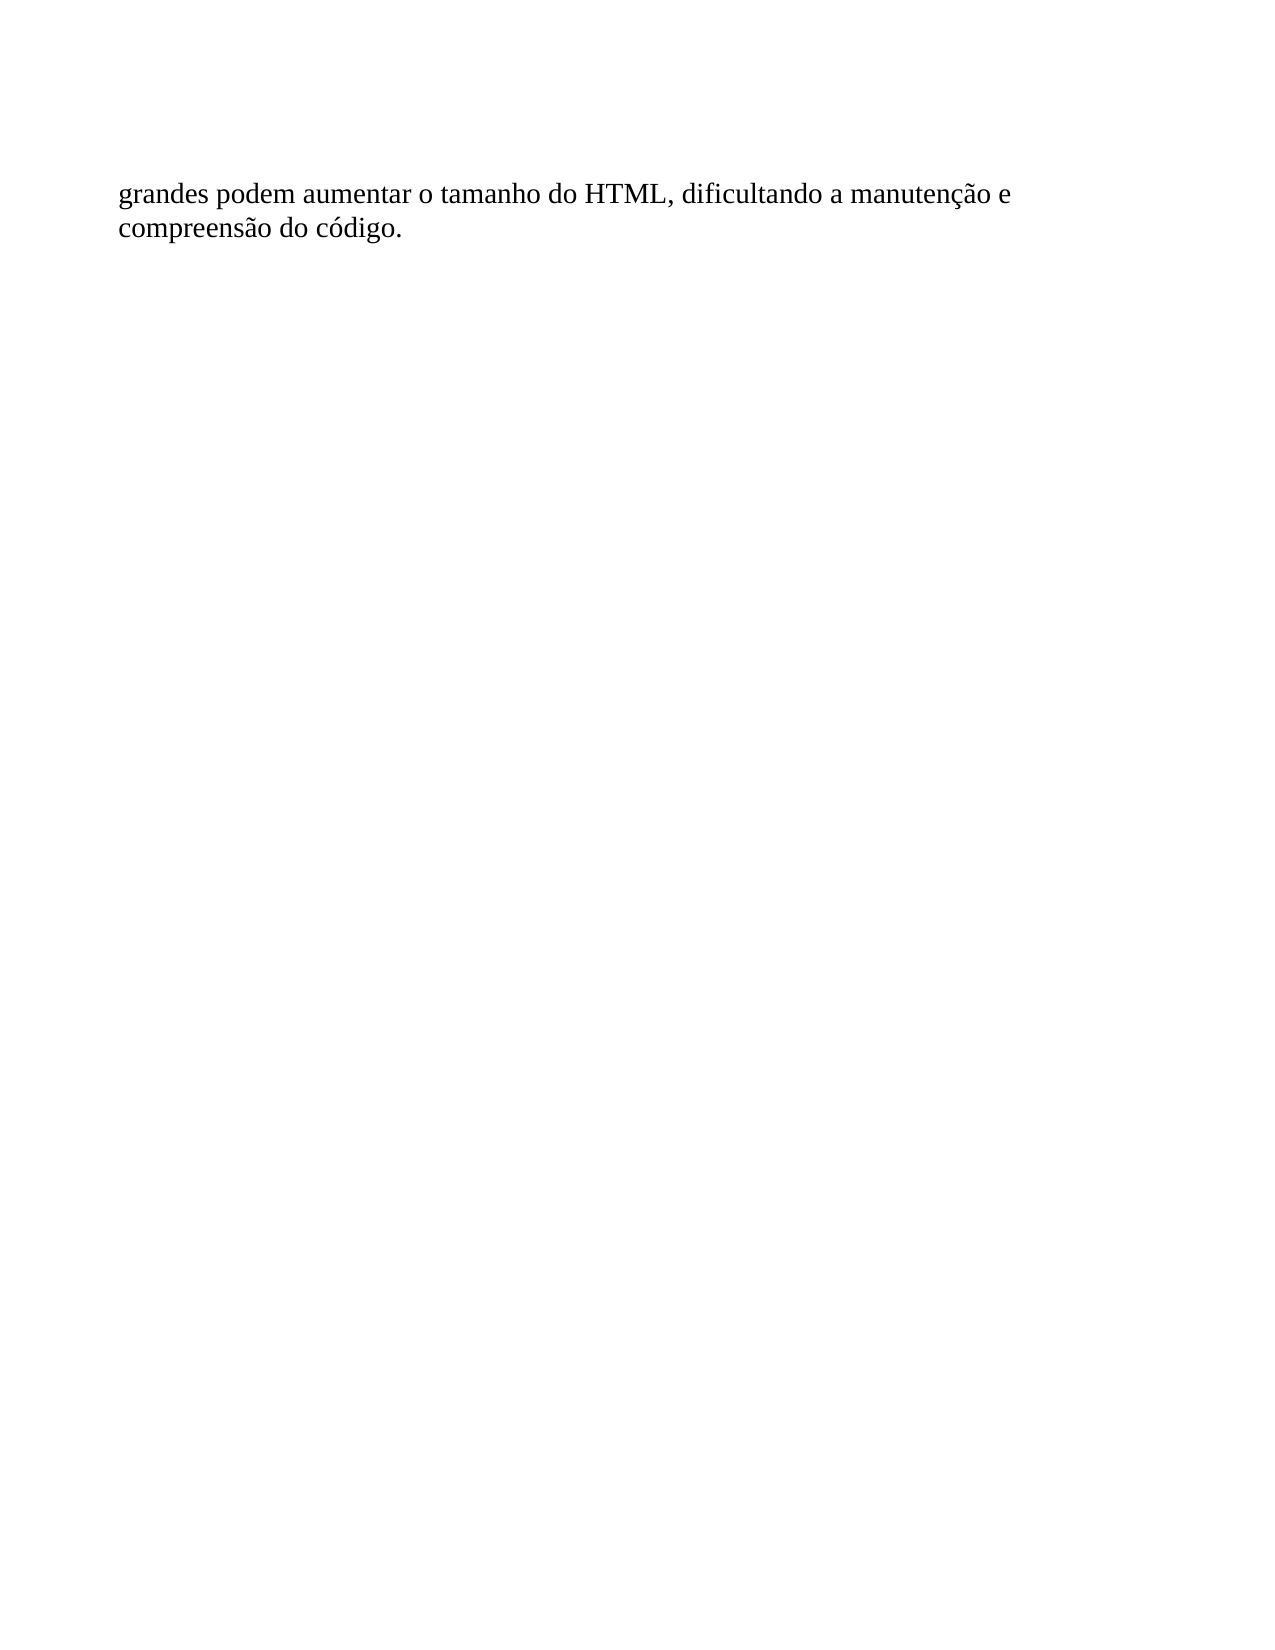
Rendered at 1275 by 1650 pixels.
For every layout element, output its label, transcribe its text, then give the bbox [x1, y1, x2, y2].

text grandes podem aumentar o tamanho do HTML, dificultando a manutenção e compreensão do código. [118, 176, 1157, 243]
